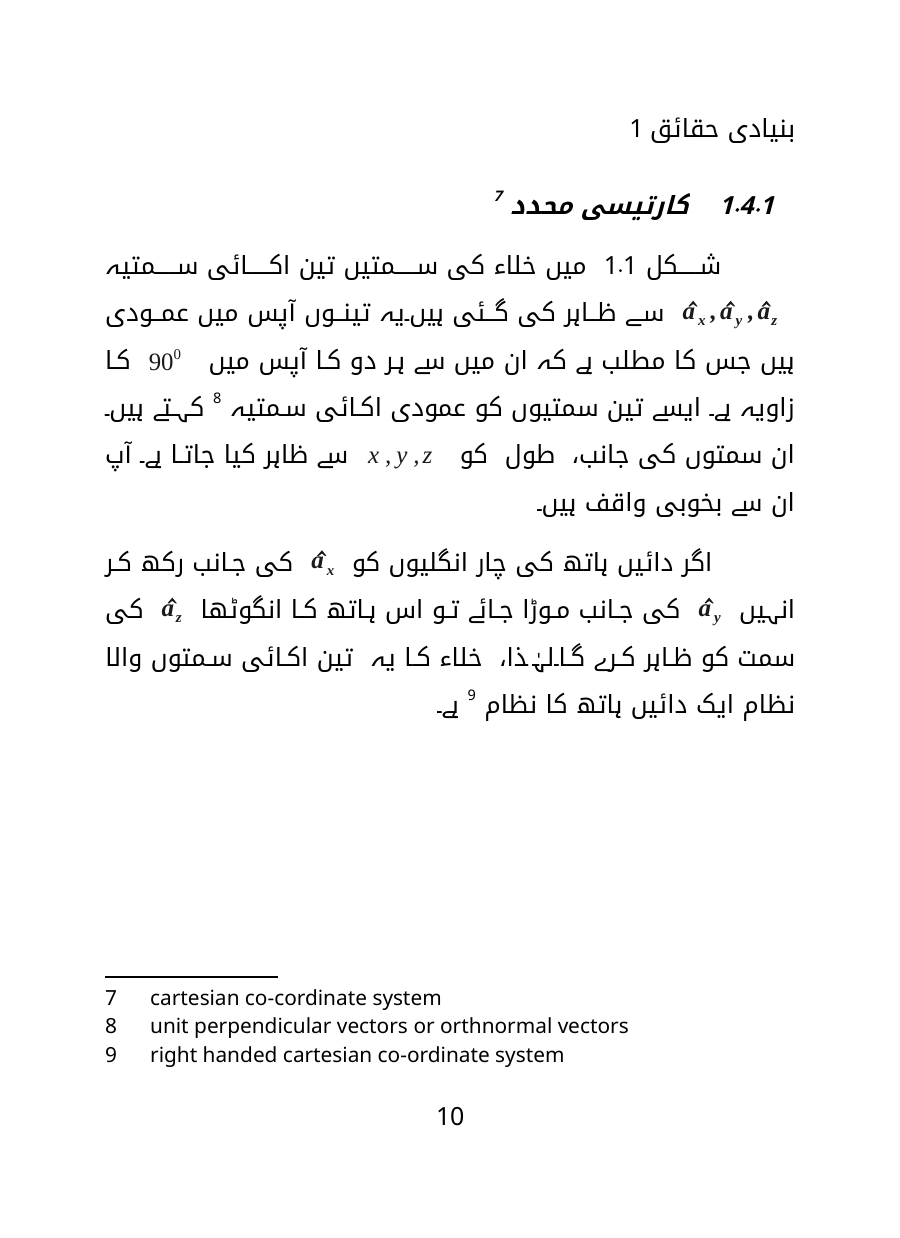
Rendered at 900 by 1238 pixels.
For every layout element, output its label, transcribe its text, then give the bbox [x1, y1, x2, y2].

subtitle کارتیسی محدد [105, 182, 718, 230]
text unit perpendicular vectors or orthnormal vectors [105, 1012, 795, 1040]
text right handed cartesian co-ordinate system [105, 1040, 795, 1068]
text شکل 1.1 میں خلاء کی سمتیں تین اکائی سمتیہ سے ظاہر کی گئی ہیں۔یہ تینوں آپس میں عمودی ہیں جس کا مطلب ہے کہ ان میں سے ہر دو کا آپس میں کا زاویہ ہے۔ ایسے تین سمتیوں کو عمودی اکائی سمتیہ کہتے ہیں۔ ان سمتوں کی جانب، طول کو سے ظاہر کیا جاتا ہے۔ آپ ان سے بخوبی واقف ہیں۔ [105, 242, 795, 527]
list cartesian co-cordinate system [105, 983, 795, 1012]
text اگر دائیں ہاتھ کی چار انگلیوں کوکی جانب رکھ کر انہیںکی جانب موڑا جائے تو اس ہاتھ کا انگوٹھاکی سمت کو ظاہر کرے گا۔لہٰذا، خلاء کا یہ تین اکائی سمتوں والا نظام ایک دائیں ہاتھ کا نظام ہے۔ [105, 539, 795, 729]
